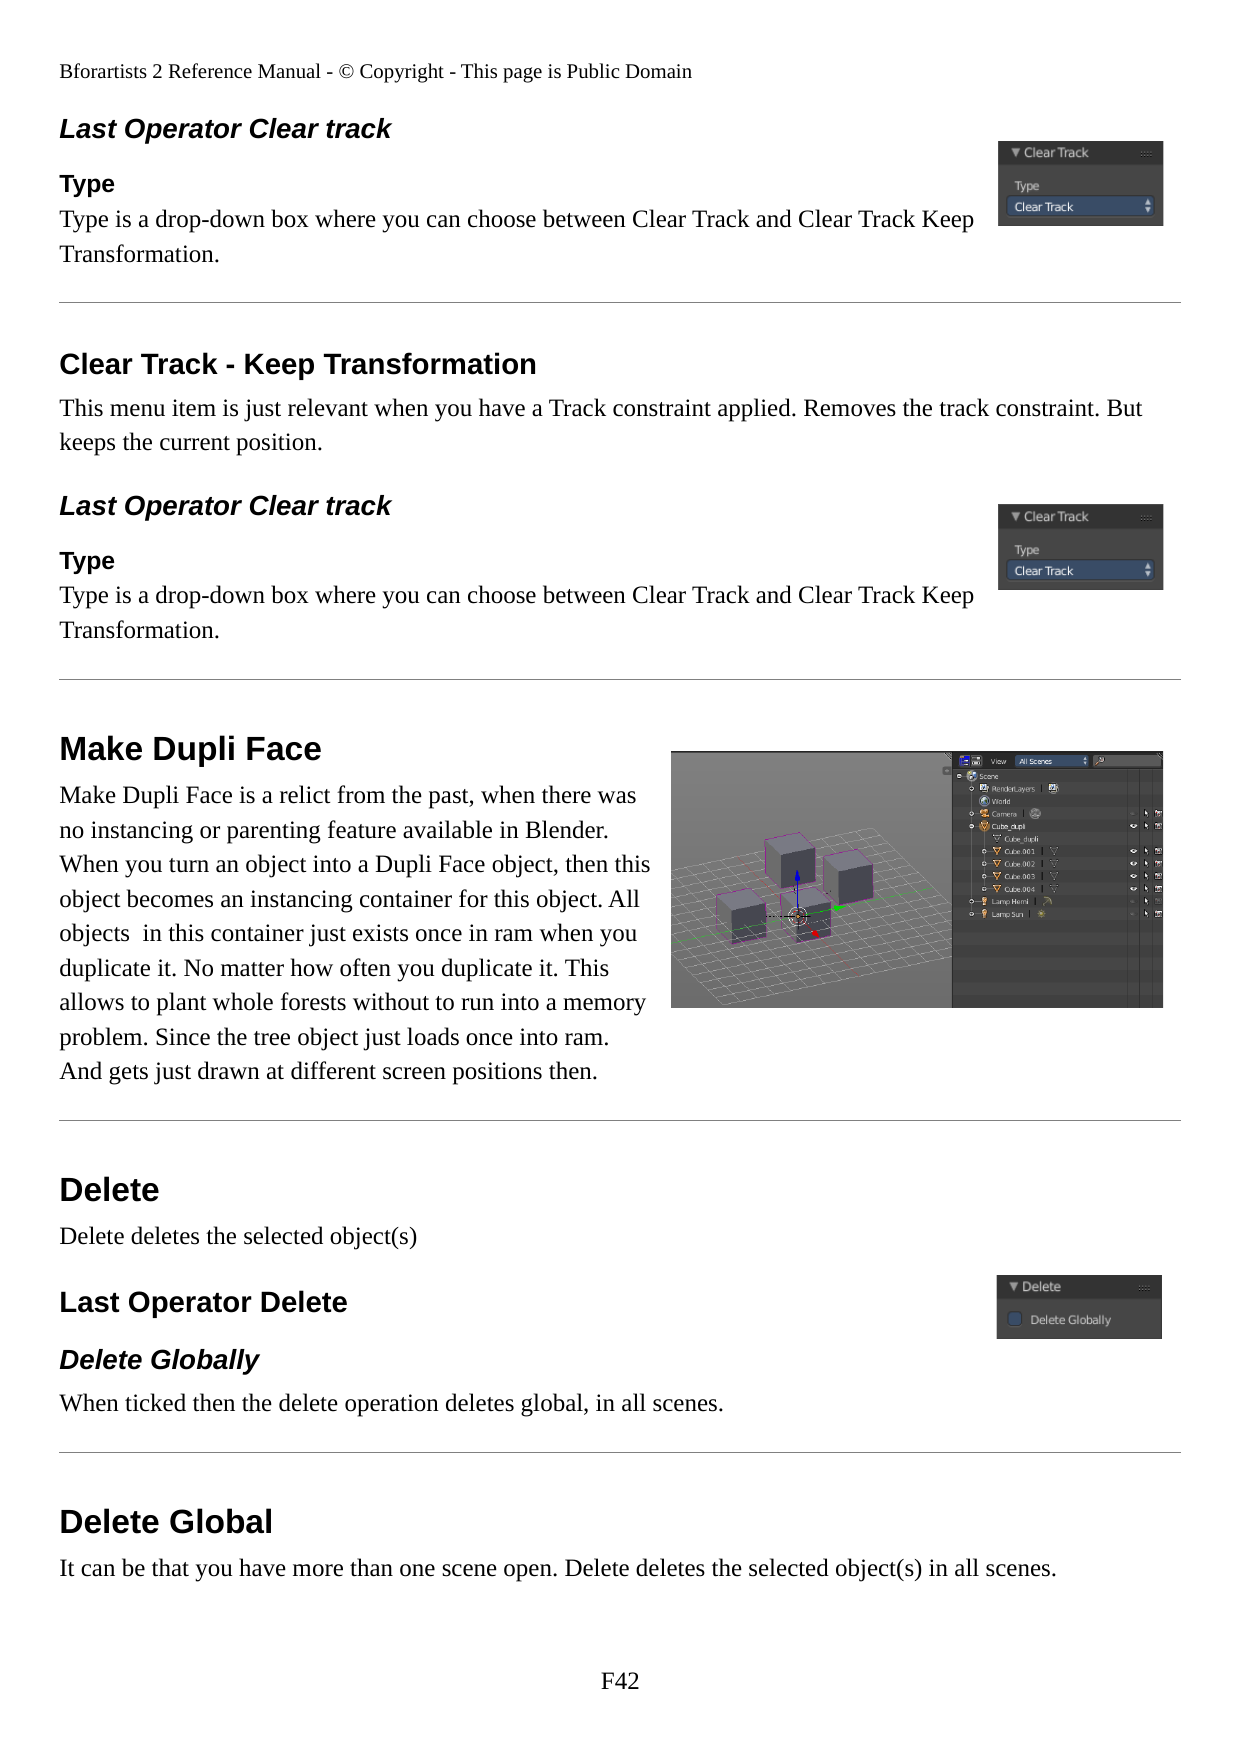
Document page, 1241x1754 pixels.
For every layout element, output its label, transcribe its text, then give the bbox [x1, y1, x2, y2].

picture [996, 1275, 1162, 1339]
subtitle Type [59, 546, 998, 574]
picture [998, 141, 1164, 226]
text When ticked then the delete operation deletes global, in all scenes. [59, 1388, 1181, 1417]
text This menu item is just relevant when you have a Track constraint applied. Removes the track constraint. But keeps the current position. [59, 393, 1181, 456]
subtitle Delete Globally [59, 1344, 1181, 1376]
subtitle [1164, 546, 1181, 574]
text Type is a drop-down box where you can choose between Clear Track and Clear Track Keep Transformation. [59, 204, 1181, 267]
picture [671, 751, 1164, 1008]
text Make Dupli Face is a relict from the past, when there was no instancing or parenting feature available in Blender. When you turn an object into a Dupli Face object, then this object becomes an instancing container for this object. All objects in this container just exists once in ram when you duplicate it. No matter how often you duplicate it. This allows to plant whole forests without to run into a memory problem. Since the tree object just loads once into ram. And gets just drawn at different screen positions then. [59, 780, 1181, 1085]
subtitle Type [59, 169, 998, 198]
subtitle Last Operator Clear track [59, 489, 1181, 521]
subtitle Make Dupli Face [59, 729, 1181, 768]
subtitle Delete Global [59, 1502, 1181, 1541]
subtitle Last Operator Clear track [59, 113, 1181, 144]
subtitle Clear Track - Keep Transformation [59, 347, 1181, 380]
subtitle [1162, 1285, 1181, 1319]
text Type is a drop-down box where you can choose between Clear Track and Clear Track Keep Transformation. [59, 581, 1181, 644]
text Delete deletes the selected object(s) [59, 1221, 1181, 1250]
subtitle [1164, 169, 1181, 198]
subtitle Delete [59, 1170, 1181, 1209]
text It can be that you have more than one scene open. Delete deletes the selected object(s) in all scenes. [59, 1553, 1181, 1582]
subtitle Last Operator Delete [59, 1285, 996, 1319]
picture [998, 504, 1164, 590]
